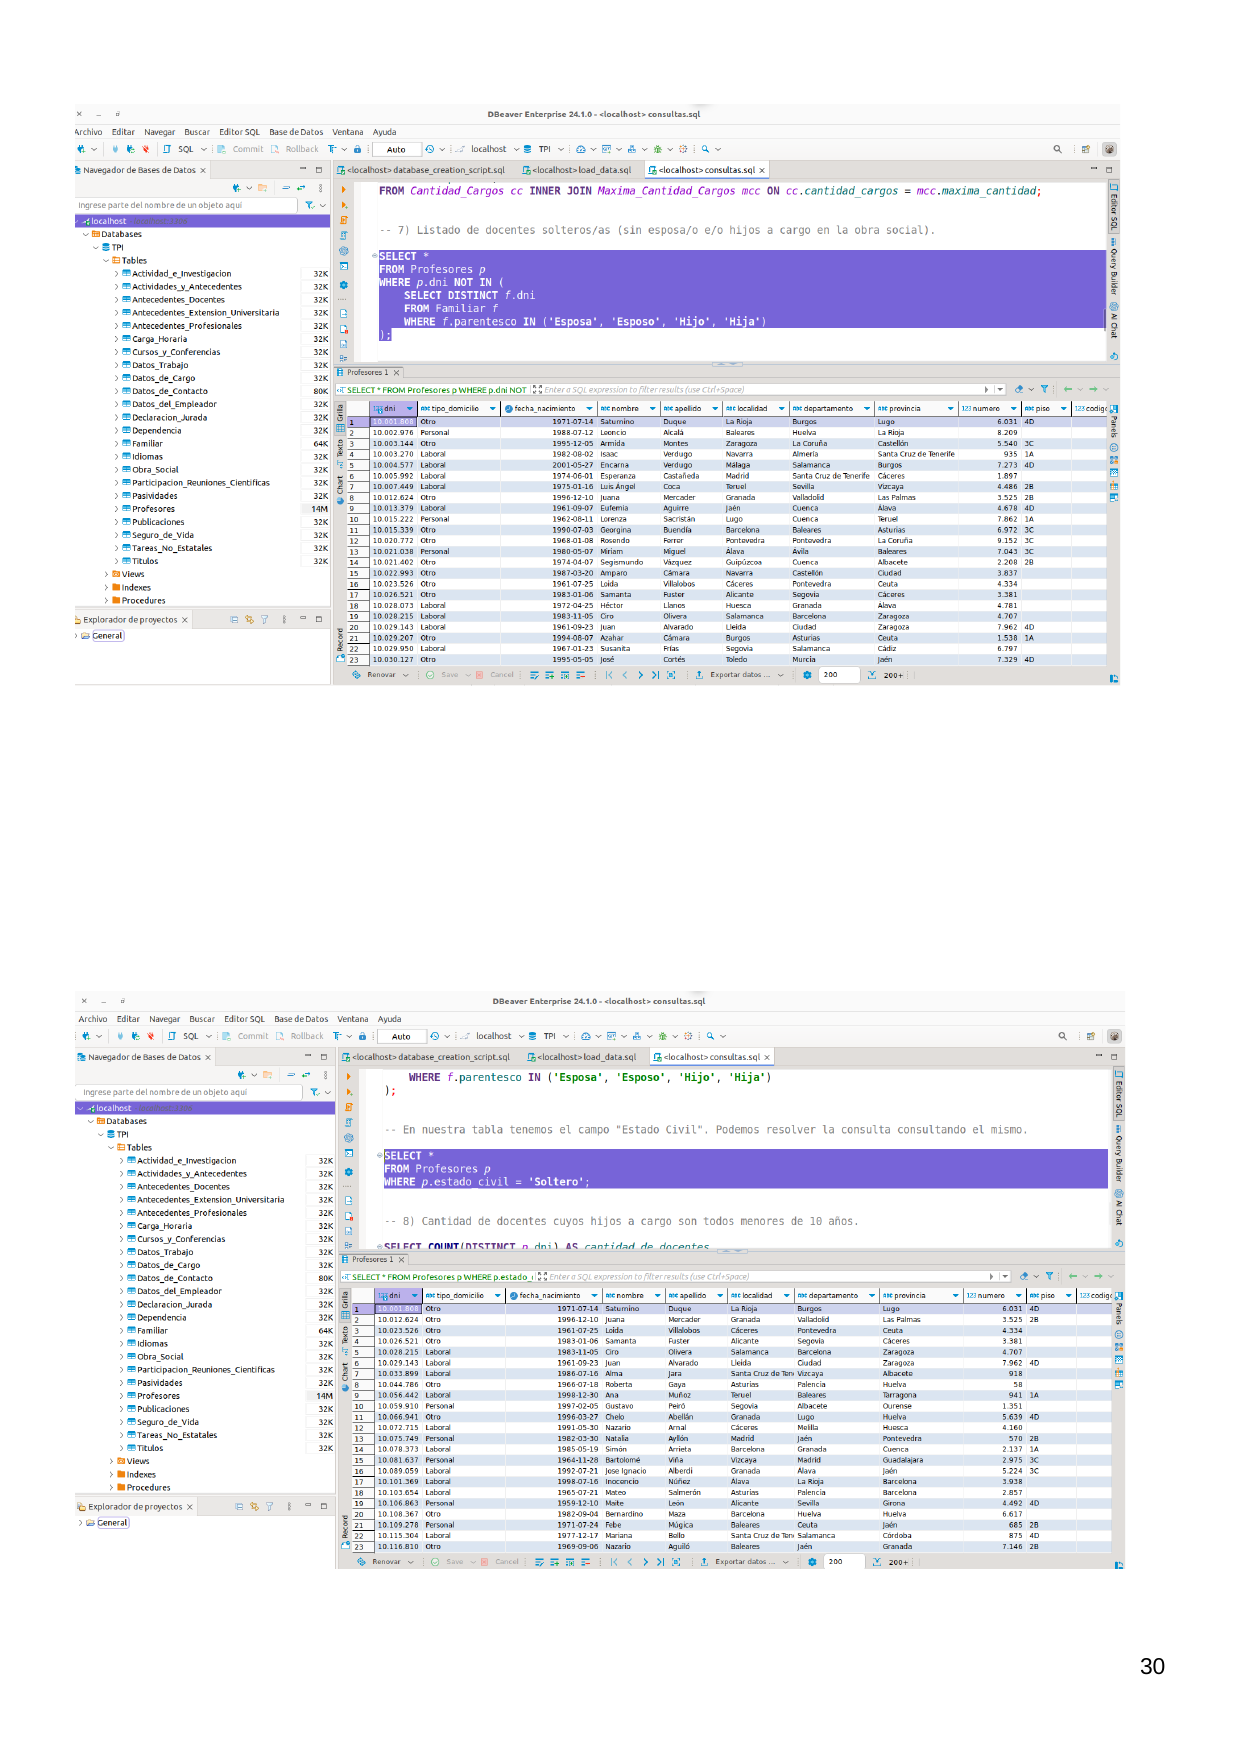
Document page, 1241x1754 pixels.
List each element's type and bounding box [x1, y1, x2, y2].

picture [75, 991, 1125, 1569]
picture [75, 104, 1121, 686]
